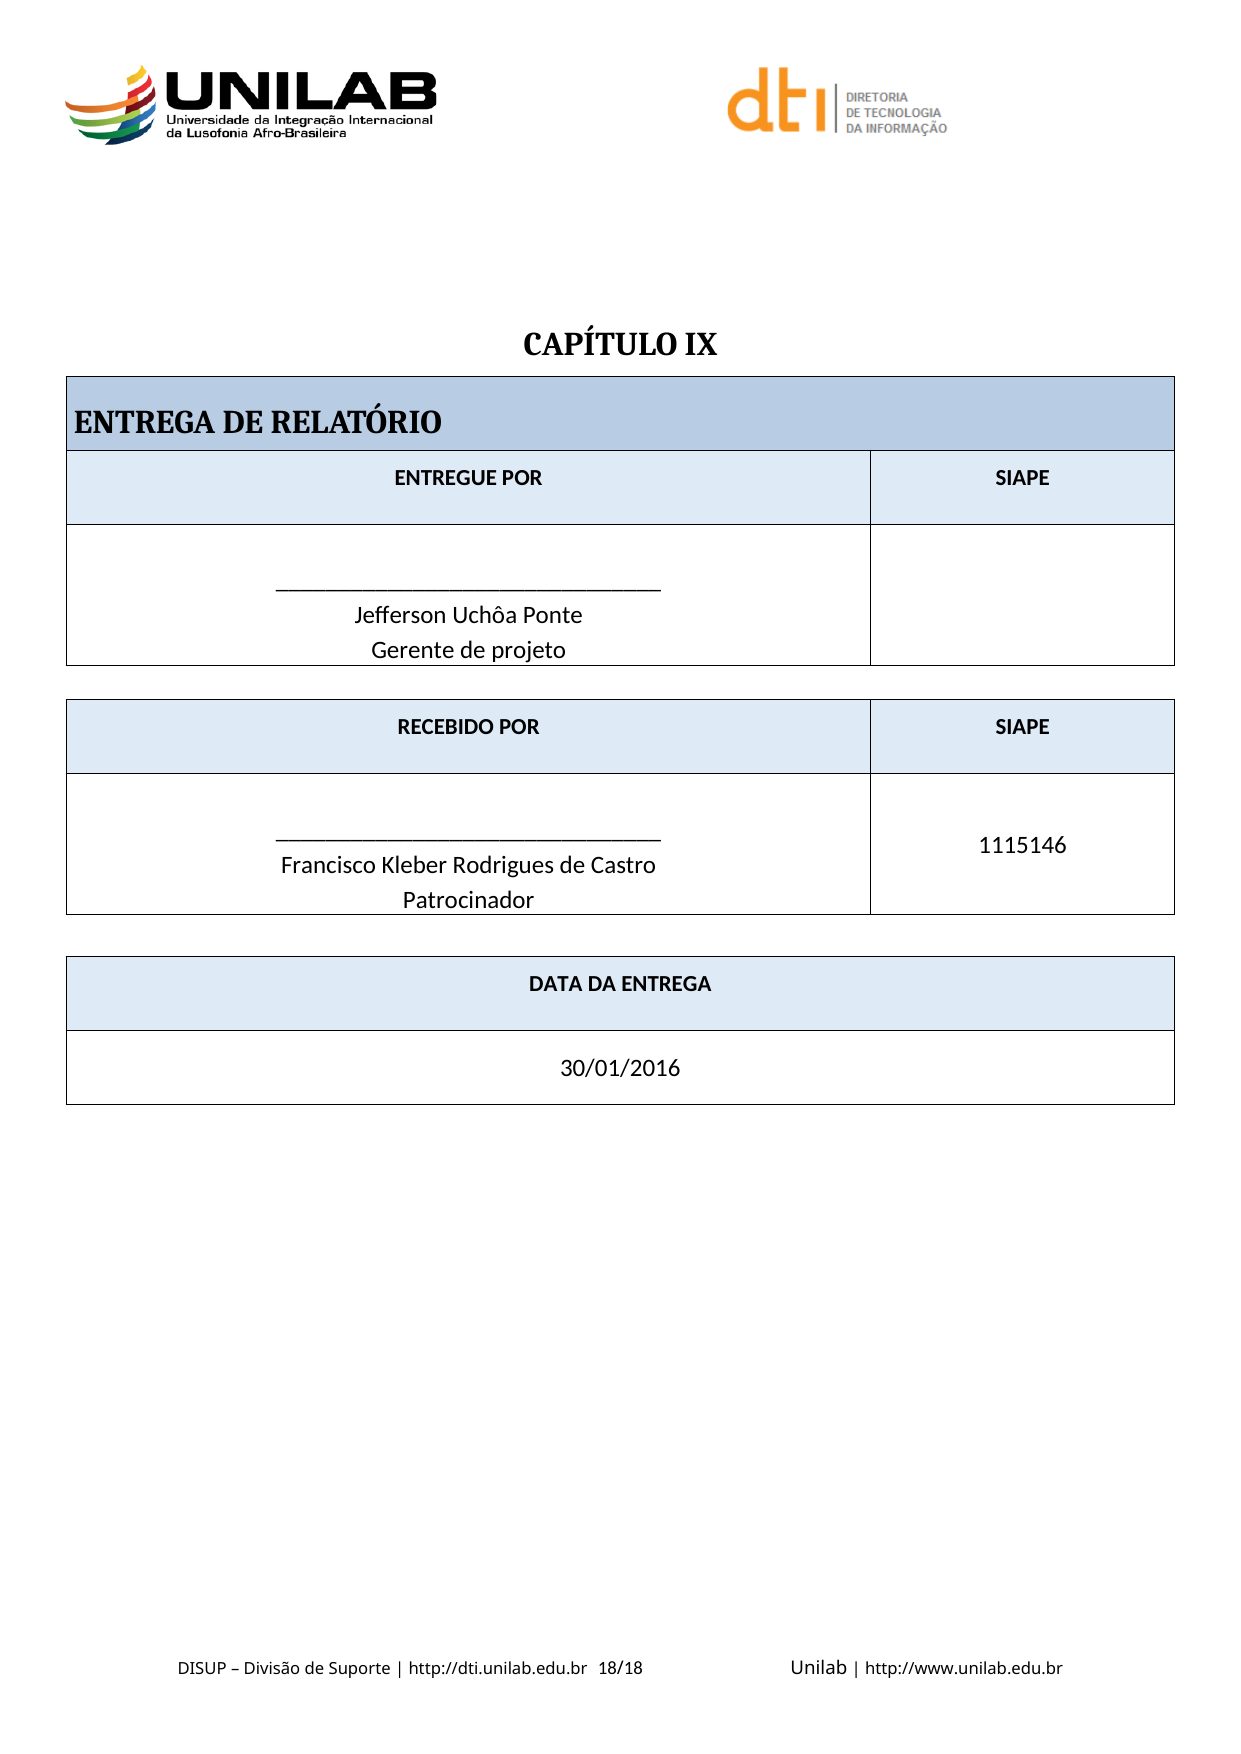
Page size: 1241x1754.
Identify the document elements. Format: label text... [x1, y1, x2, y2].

table_header SIAPE [871, 700, 1174, 773]
table_cell ENTREGUE POR [67, 451, 870, 524]
table_cell _______________________________ Francisco Kleber Rodrigues de Castro Patrocinador [67, 774, 870, 914]
table_cell 30/01/2016 [67, 1031, 1174, 1104]
table_header DATA DA ENTREGA [67, 957, 1174, 1030]
table_cell _______________________________ Jefferson Uchôa Ponte Gerente de projeto [67, 525, 870, 665]
table_cell SIAPE [871, 451, 1174, 524]
table_header ENTREGA DE RELATÓRIO [67, 377, 1174, 450]
picture [727, 56, 955, 145]
table_header RECEBIDO POR [67, 700, 870, 773]
subtitle CAPÍTULO IX [75, 326, 1165, 364]
table_cell 1115146 [871, 774, 1174, 914]
table_cell [871, 525, 1174, 665]
